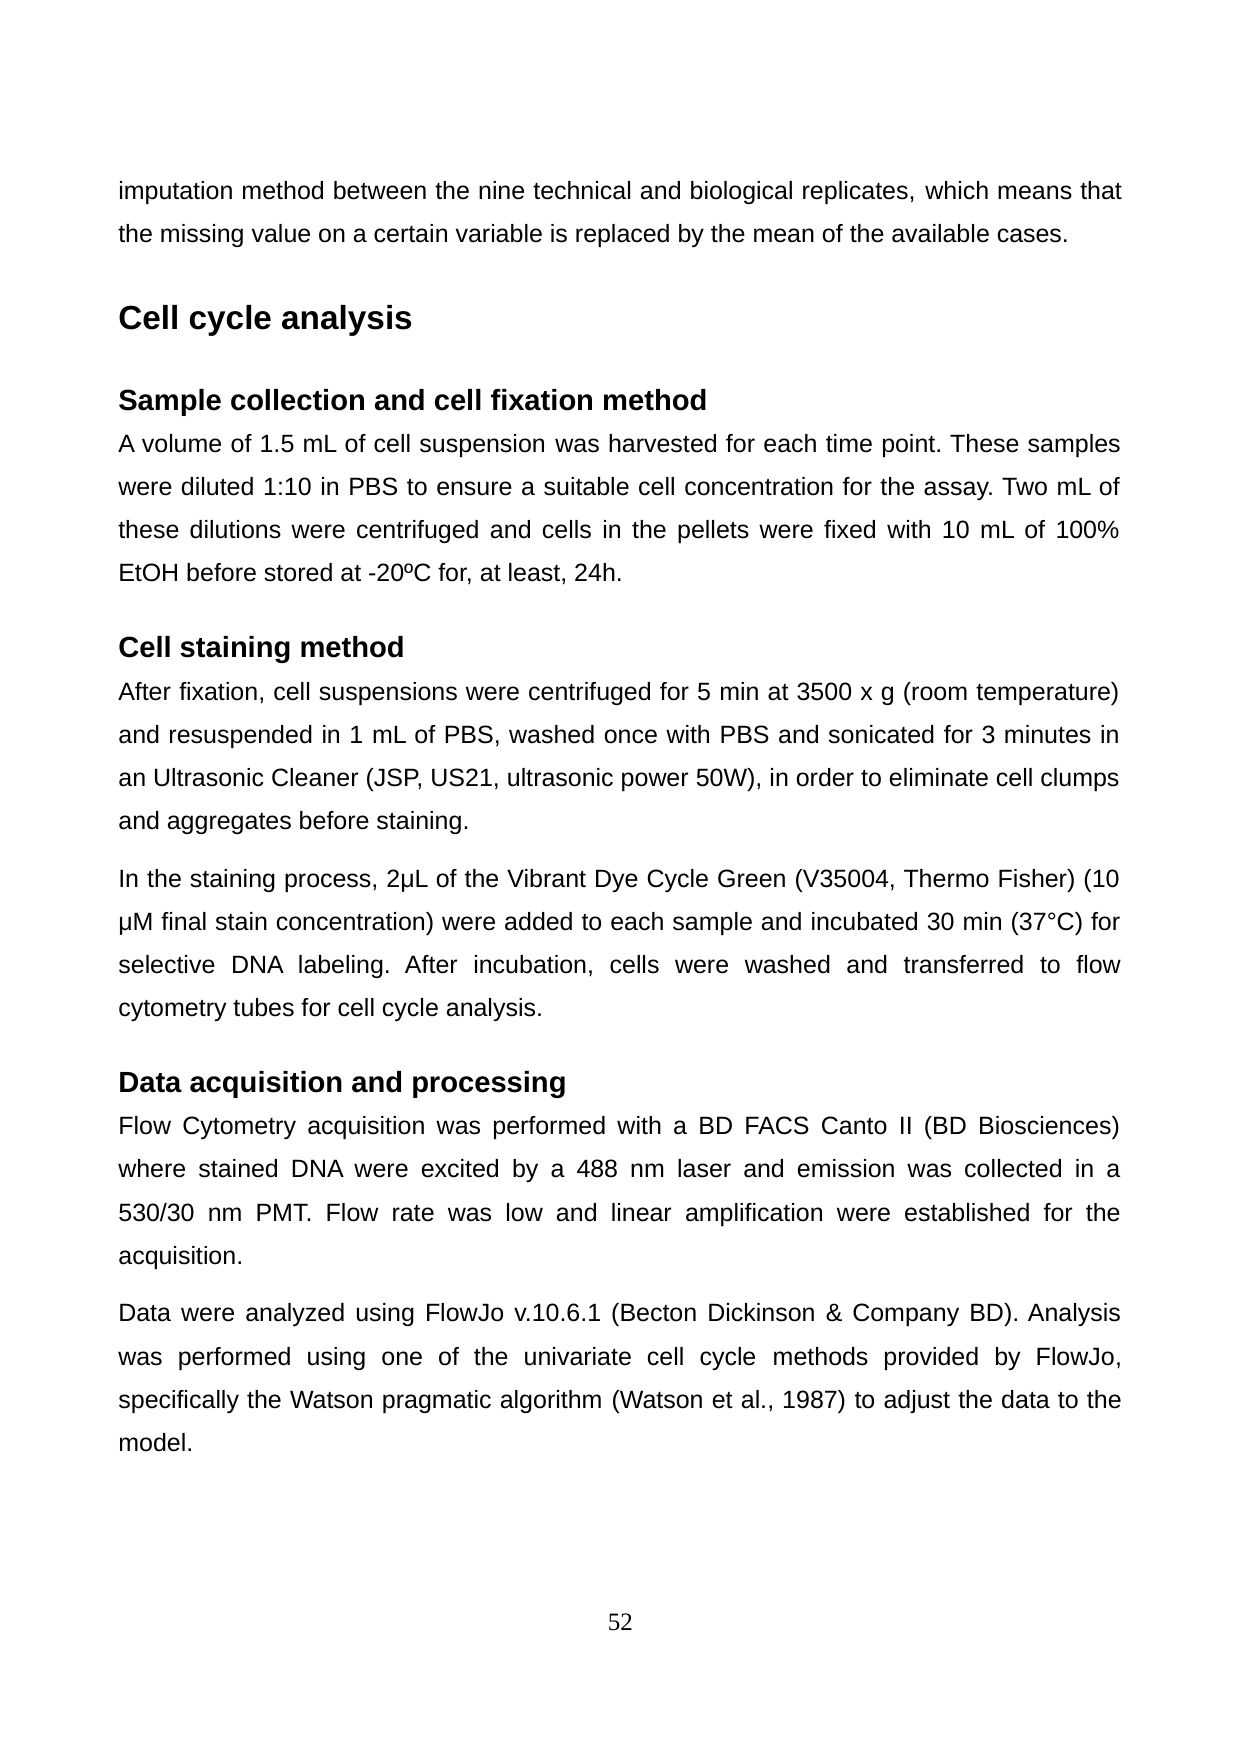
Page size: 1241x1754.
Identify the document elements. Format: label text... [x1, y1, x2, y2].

subtitle Cell staining method [118, 630, 1122, 664]
text Data were analyzed using FlowJo v.10.6.1 (Becton Dickinson & Company BD). Analysis was performed using one of the univariate cell cycle methods provided by FlowJo, specifically the Watson pragmatic algorithm (Watson et al., 1987)⁠ to adjust the data to the model. [118, 1298, 1122, 1456]
subtitle Data acquisition and processing [118, 1065, 1122, 1099]
text A volume of 1.5 mL of cell suspension was harvested for each time point. These samples were diluted 1:10 in PBS to ensure a suitable cell concentration for the assay. Two mL of these dilutions were centrifuged and cells in the pellets were ﬁxed with 10 mL of 100% EtOH before stored at -20ºC for, at least, 24h. [118, 429, 1122, 587]
text imputation method between the nine technical and biological replicates, which means that the missing value on a certain variable is replaced by the mean of the available cases. [118, 176, 1122, 248]
text In the staining process, 2μL of the Vibrant Dye Cycle Green (V35004, Thermo Fisher) (10 μM final stain concentration) were added to each sample and incubated 30 min (37°C) for selective DNA labeling. After incubation, cells were washed and transferred to ﬂow cytometry tubes for cell cycle analysis. [118, 863, 1122, 1022]
subtitle Cell cycle analysis [118, 298, 1122, 336]
text Flow Cytometry acquisition was performed with a BD FACS Canto II (BD Biosciences) where stained DNA were excited by a 488 nm laser and emission was collected in a 530/30 nm PMT. Flow rate was low and linear amplification were established for the acquisition. [118, 1111, 1122, 1269]
text After fixation, cell suspensions were centrifuged for 5 min at 3500 x g (room temperature) and resuspended in 1 mL of PBS, washed once with PBS and sonicated for 3 minutes in an Ultrasonic Cleaner (JSP, US21, ultrasonic power 50W), in order to eliminate cell clumps and aggregates before staining. [118, 676, 1122, 834]
subtitle Sample collection and cell fixation method [118, 383, 1122, 416]
